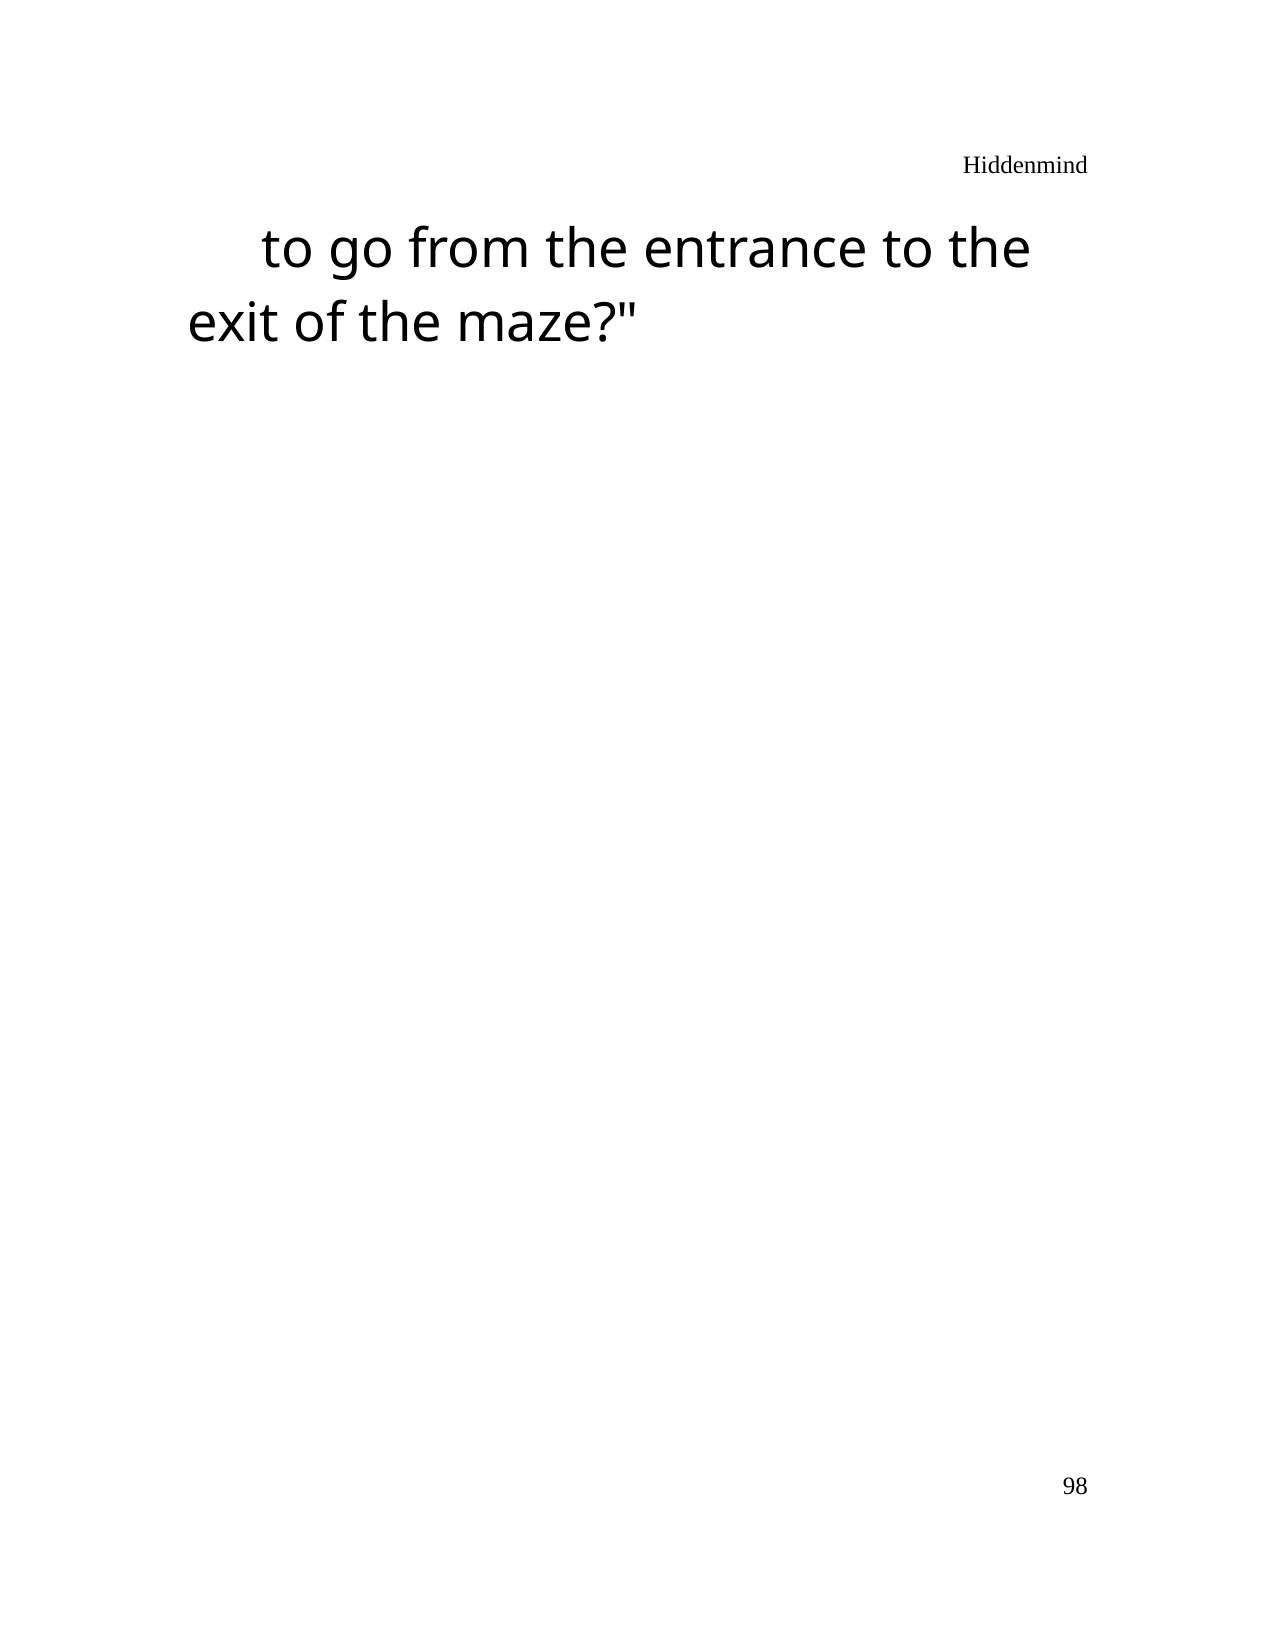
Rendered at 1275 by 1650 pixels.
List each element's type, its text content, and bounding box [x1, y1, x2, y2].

text to go from the entrance to the exit of the maze?" [187, 210, 1087, 357]
